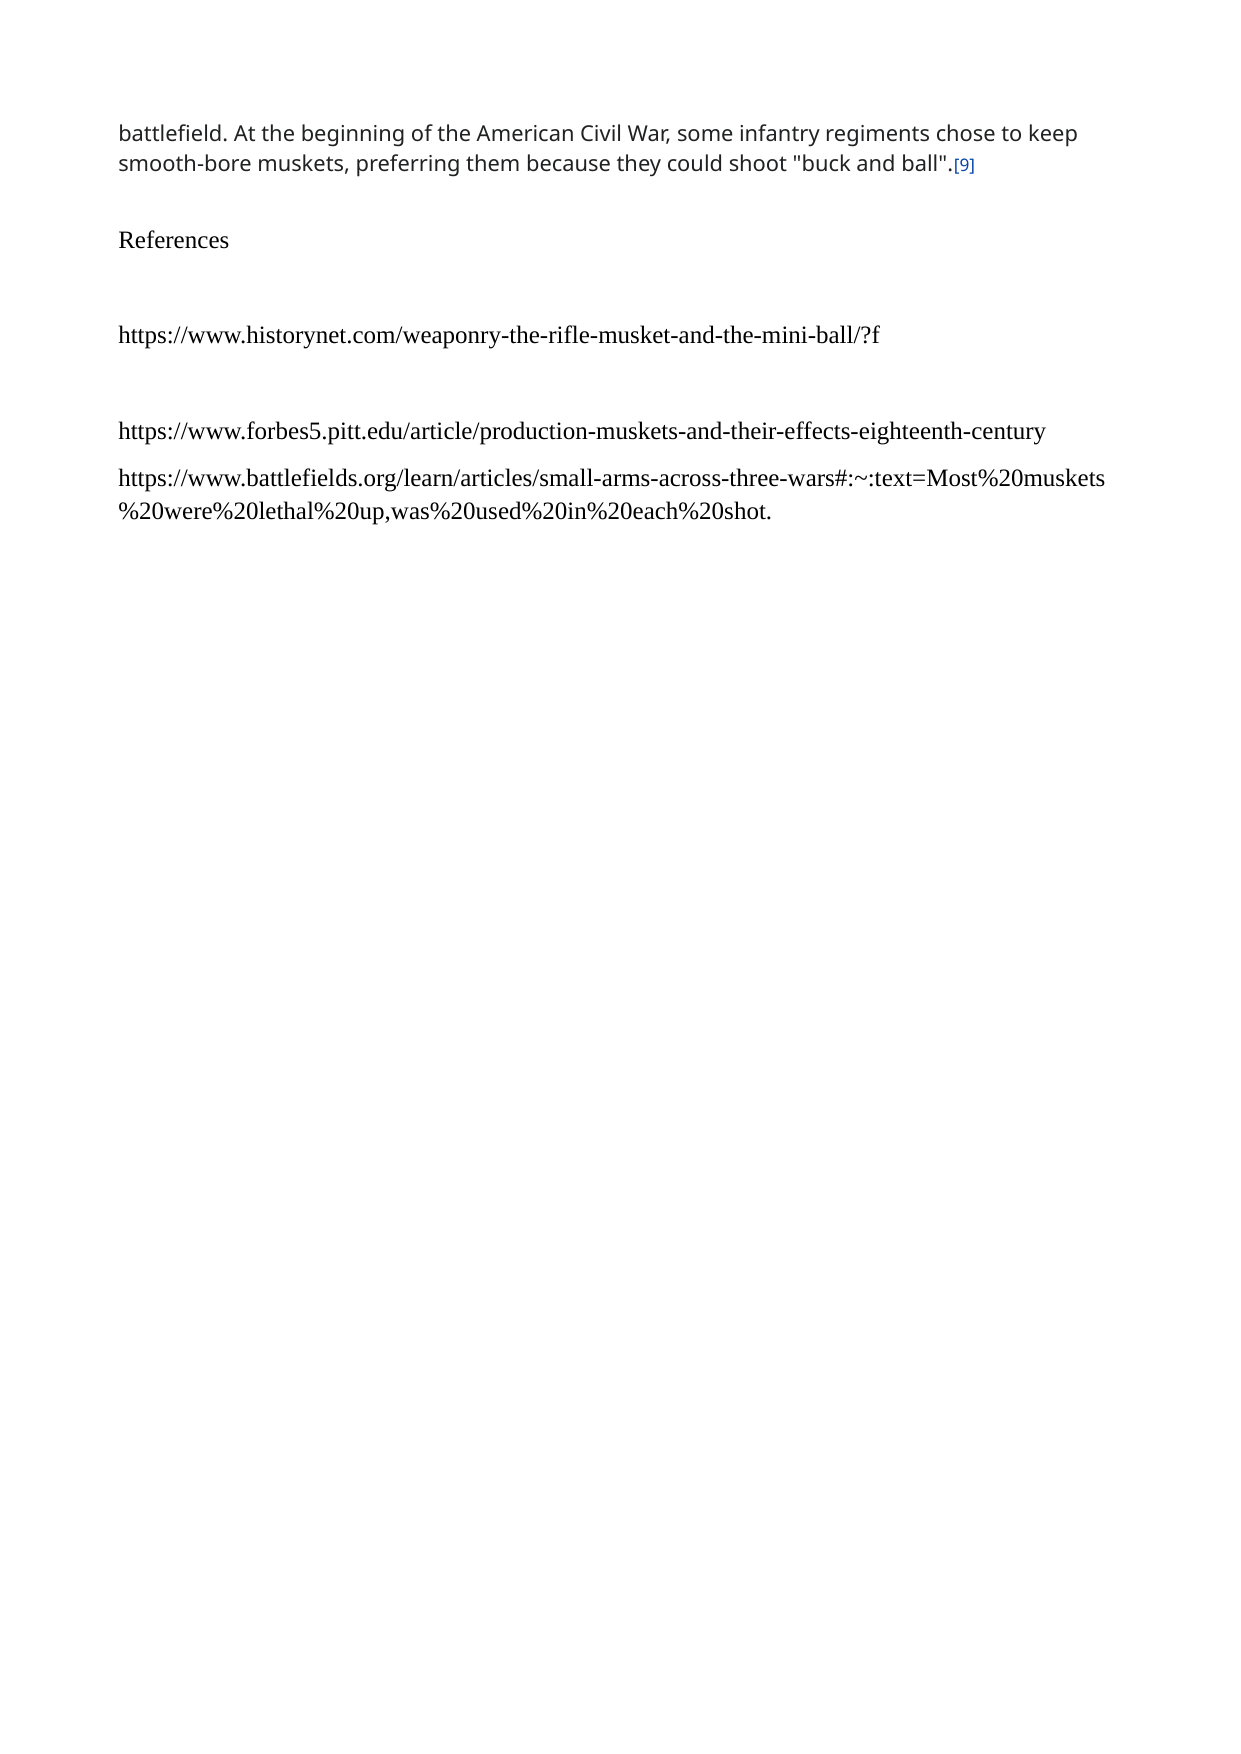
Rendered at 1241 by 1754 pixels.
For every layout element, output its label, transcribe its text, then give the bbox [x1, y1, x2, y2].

text battlefield. At the beginning of the American Civil War, some infantry regiments chose to keep smooth-bore muskets, preferring them because they could shoot "buck and ball".[9] [118, 118, 1122, 178]
text https://www.historynet.com/weaponry-the-rifle-musket-and-the-mini-ball/?f [118, 321, 1122, 349]
text References [118, 225, 1122, 254]
text https://www.battlefields.org/learn/articles/small-arms-across-three-wars#:~:text=Most%20muskets%20were%20lethal%20up,was%20used%20in%20each%20shot. [118, 463, 1122, 525]
text https://www.forbes5.pitt.edu/article/production-muskets-and-their-effects-eighteenth-century [118, 416, 1122, 444]
